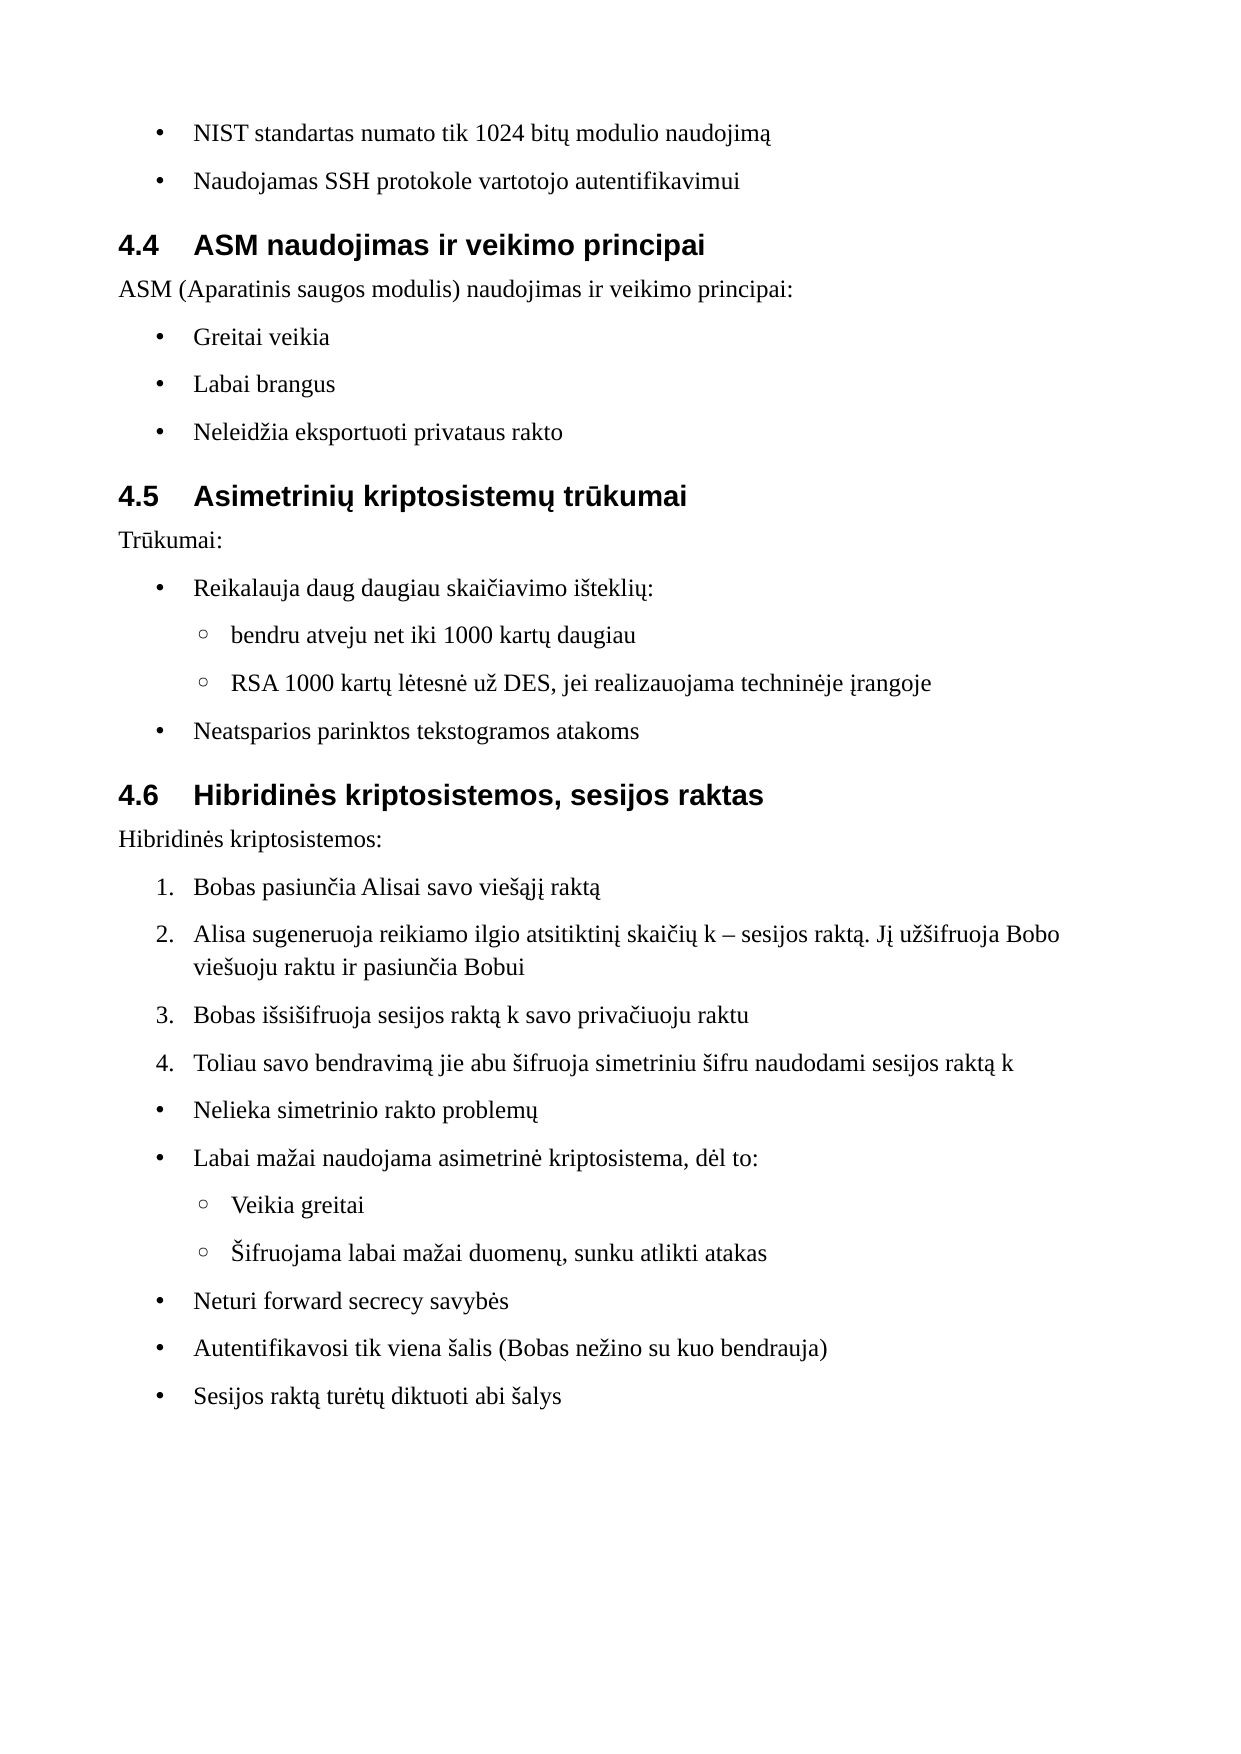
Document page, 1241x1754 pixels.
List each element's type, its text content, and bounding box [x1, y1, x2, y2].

list Sesijos raktą turėtų diktuoti abi šalys [156, 1381, 1122, 1410]
list Alisa sugeneruoja reikiamo ilgio atsitiktinį skaičių k – sesijos raktą. Jį užšifruoja Bobo viešuoju raktu ir pasiunčia Bobui [156, 919, 1122, 981]
list Bobas išsišifruoja sesijos raktą k savo privačiuoju raktu [156, 1000, 1122, 1029]
list Reikalauja daug daugiau skaičiavimo išteklių: [156, 573, 1122, 602]
subtitle Asimetrinių kriptosistemų trūkumai [118, 479, 1122, 513]
list Bobas pasiunčia Alisai savo viešąjį raktą [156, 872, 1122, 901]
list Toliau savo bendravimą jie abu šifruoja simetriniu šifru naudodami sesijos raktą k [156, 1048, 1122, 1076]
list Autentifikavosi tik viena šalis (Bobas nežino su kuo bendrauja) [156, 1333, 1122, 1362]
list Neleidžia eksportuoti privataus rakto [156, 417, 1122, 446]
text Hibridinės kriptosistemos: [118, 824, 1122, 853]
list Veikia greitai [193, 1191, 1122, 1219]
list RSA 1000 kartų lėtesnė už DES, jei realizauojama techninėje įrangoje [193, 668, 1122, 697]
list NIST standartas numato tik 1024 bitų modulio naudojimą [156, 118, 1122, 147]
list Labai brangus [156, 369, 1122, 398]
subtitle Hibridinės kriptosistemos, sesijos raktas [118, 778, 1122, 812]
list Greitai veikia [156, 322, 1122, 351]
list Šifruojama labai mažai duomenų, sunku atlikti atakas [193, 1238, 1122, 1267]
list Naudojamas SSH protokole vartotojo autentifikavimui [156, 166, 1122, 194]
subtitle ASM naudojimas ir veikimo principai [118, 228, 1122, 262]
list Labai mažai naudojama asimetrinė kriptosistema, dėl to: [156, 1143, 1122, 1172]
list bendru atveju net iki 1000 kartų daugiau [193, 621, 1122, 649]
list Neatsparios parinktos tekstogramos atakoms [156, 716, 1122, 744]
text ASM (Aparatinis saugos modulis) naudojimas ir veikimo principai: [118, 274, 1122, 303]
list Nelieka simetrinio rakto problemų [156, 1095, 1122, 1124]
text Trūkumai: [118, 525, 1122, 554]
list Neturi forward secrecy savybės [156, 1286, 1122, 1314]
